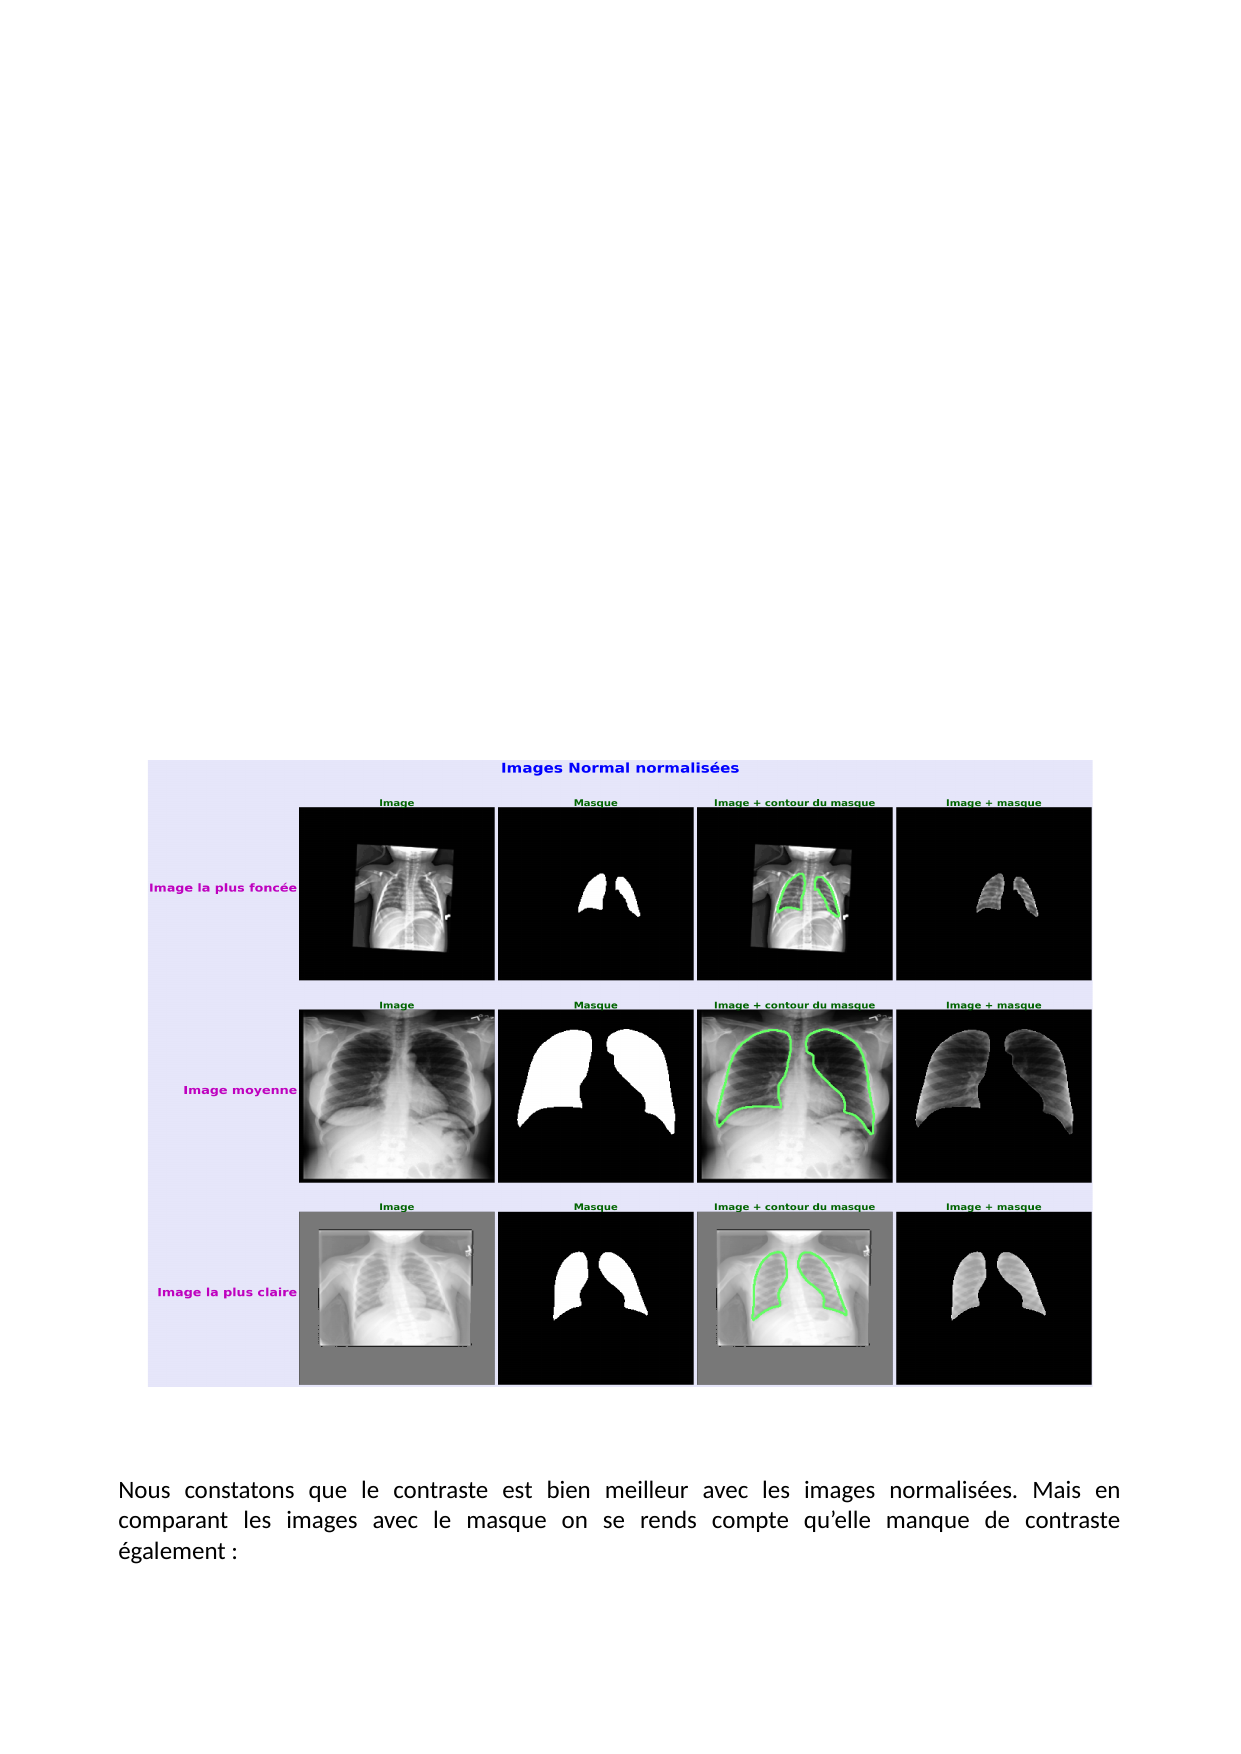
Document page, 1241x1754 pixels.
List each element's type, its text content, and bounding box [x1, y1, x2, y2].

text Nous constatons que le contraste est bien meilleur avec les images normalisées. Mais en comparant les images avec le masque on se rends compte qu’elle manque de contraste également : [118, 1474, 1122, 1565]
picture [147, 760, 1093, 1387]
